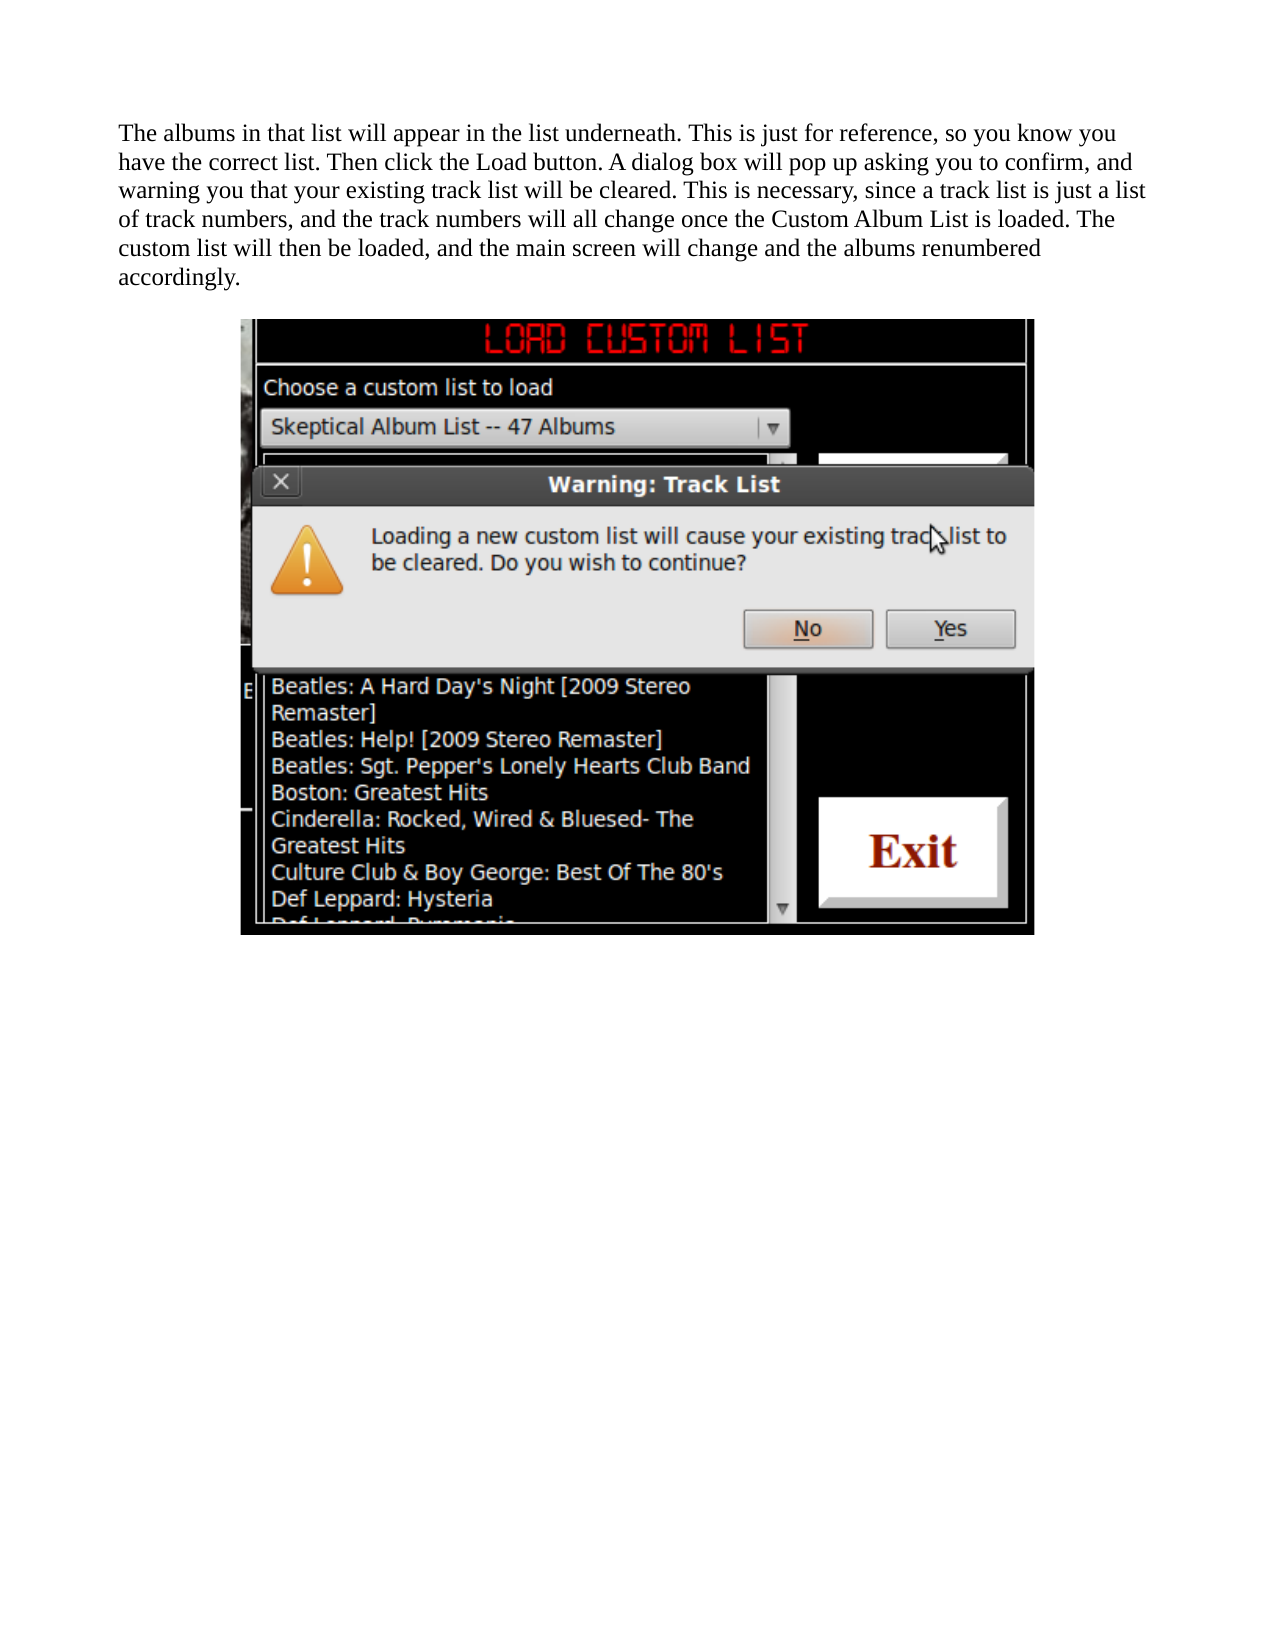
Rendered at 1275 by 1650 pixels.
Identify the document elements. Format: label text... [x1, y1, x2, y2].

picture [240, 319, 1035, 935]
text The albums in that list will appear in the list underneath. This is just for reference, so you know you have the correct list. Then click the Load button. A dialog box will pop up asking you to confirm, and warning you that your existing track list will be cleared. This is necessary, since a track list is just a list of track numbers, and the track numbers will all change once the Custom Album List is loaded. The custom list will then be loaded, and the main screen will change and the albums renumbered accordingly. [118, 118, 1157, 291]
